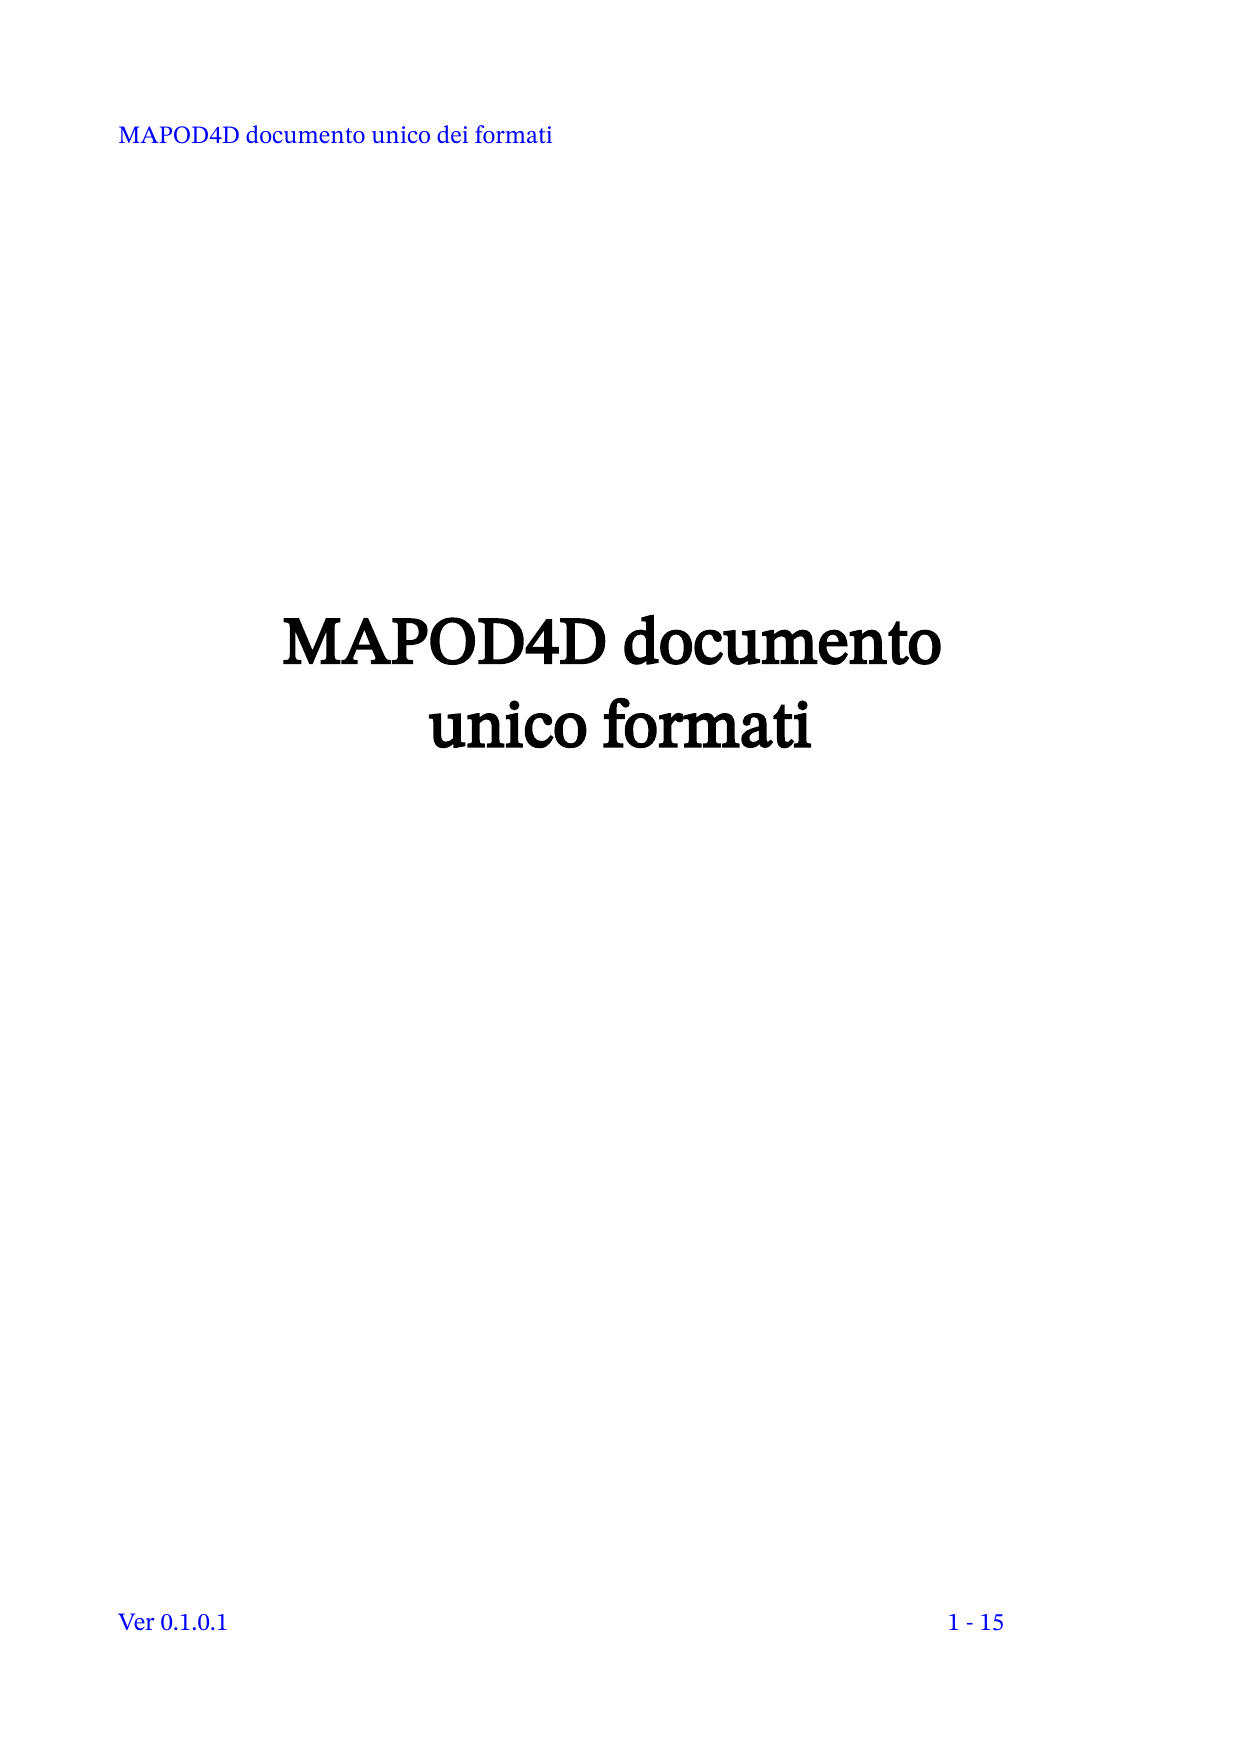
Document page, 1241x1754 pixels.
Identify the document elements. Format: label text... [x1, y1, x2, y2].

text unico formati [118, 679, 1122, 762]
text MAPOD4D documento [118, 596, 1122, 679]
